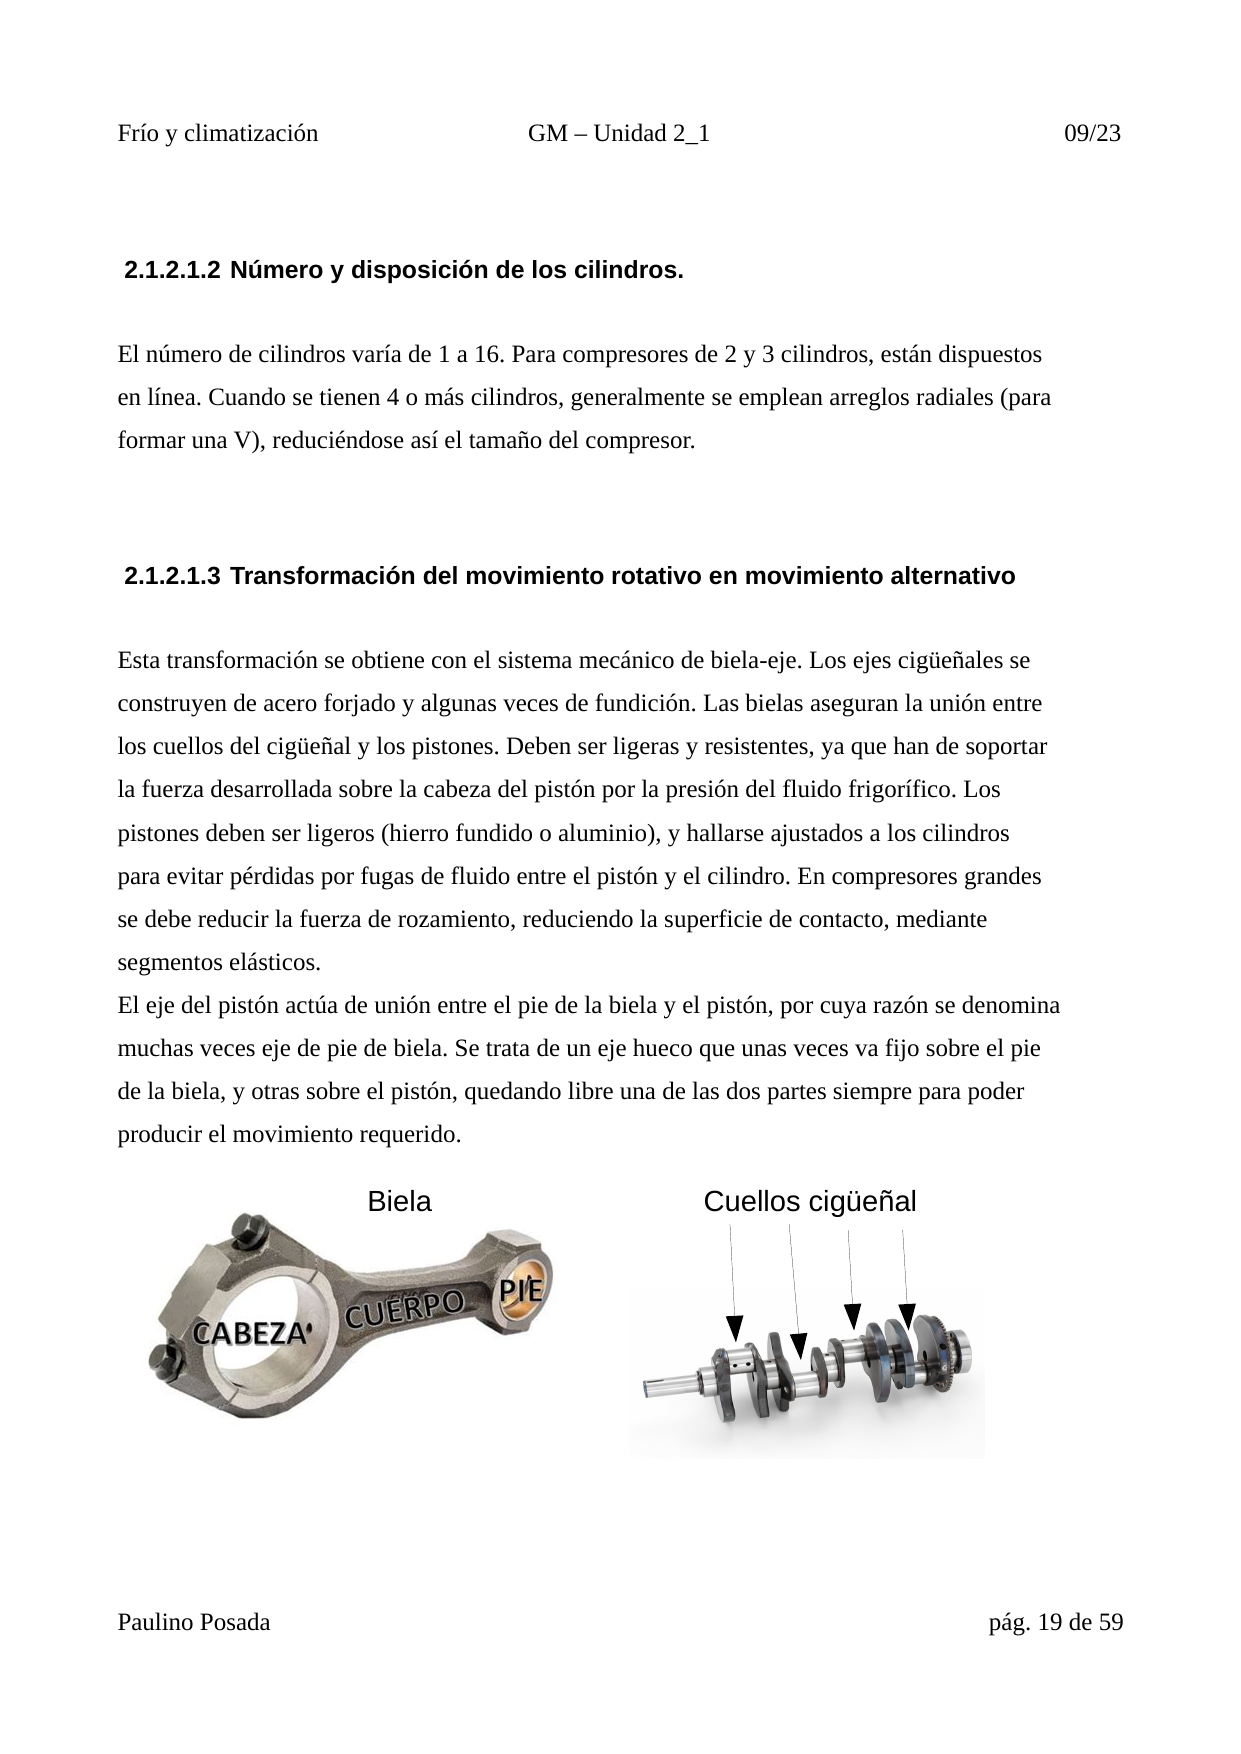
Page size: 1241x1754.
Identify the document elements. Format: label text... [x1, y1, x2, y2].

text producir el movimiento requerido. [117, 1119, 1123, 1148]
picture [117, 1187, 590, 1437]
text se debe reducir la fuerza de rozamiento, reduciendo la superficie de contacto, mediante [117, 904, 1123, 933]
text segmentos elásticos. [117, 947, 1123, 976]
text de la biela, y otras sobre el pistón, quedando libre una de las dos partes siempre para poder [117, 1076, 1123, 1105]
subtitle Número y disposición de los cilindros. [117, 255, 1123, 283]
picture [629, 1289, 985, 1459]
text para evitar pérdidas por fugas de fluido entre el pistón y el cilindro. En compresores grandes [117, 861, 1123, 889]
text en línea. Cuando se tienen 4 o más cilindros, generalmente se emplean arreglos radiales (para [117, 382, 1123, 411]
subtitle Transformación del movimiento rotativo en movimiento alternativo [117, 561, 1123, 589]
text El número de cilindros varía de 1 a 16. Para compresores de 2 y 3 cilindros, están dispuestos [117, 339, 1123, 368]
text muchas veces eje de pie de biela. Se trata de un eje hueco que unas veces va fijo sobre el pie [117, 1033, 1123, 1062]
text los cuellos del cigüeñal y los pistones. Deben ser ligeras y resistentes, ya que han de soportar [117, 731, 1123, 760]
text El eje del pistón actúa de unión entre el pie de la biela y el pistón, por cuya razón se denomina [117, 990, 1123, 1019]
text Esta transformación se obtiene con el sistema mecánico de biela-eje. Los ejes cigüeñales se [117, 645, 1123, 674]
text pistones deben ser ligeros (hierro fundido o aluminio), y hallarse ajustados a los cilindros [117, 818, 1123, 846]
text la fuerza desarrollada sobre la cabeza del pistón por la presión del fluido frigorífico. Los [117, 774, 1123, 803]
text construyen de acero forjado y algunas veces de fundición. Las bielas aseguran la unión entre [117, 688, 1123, 717]
text formar una V), reduciéndose así el tamaño del compresor. [117, 425, 1123, 454]
